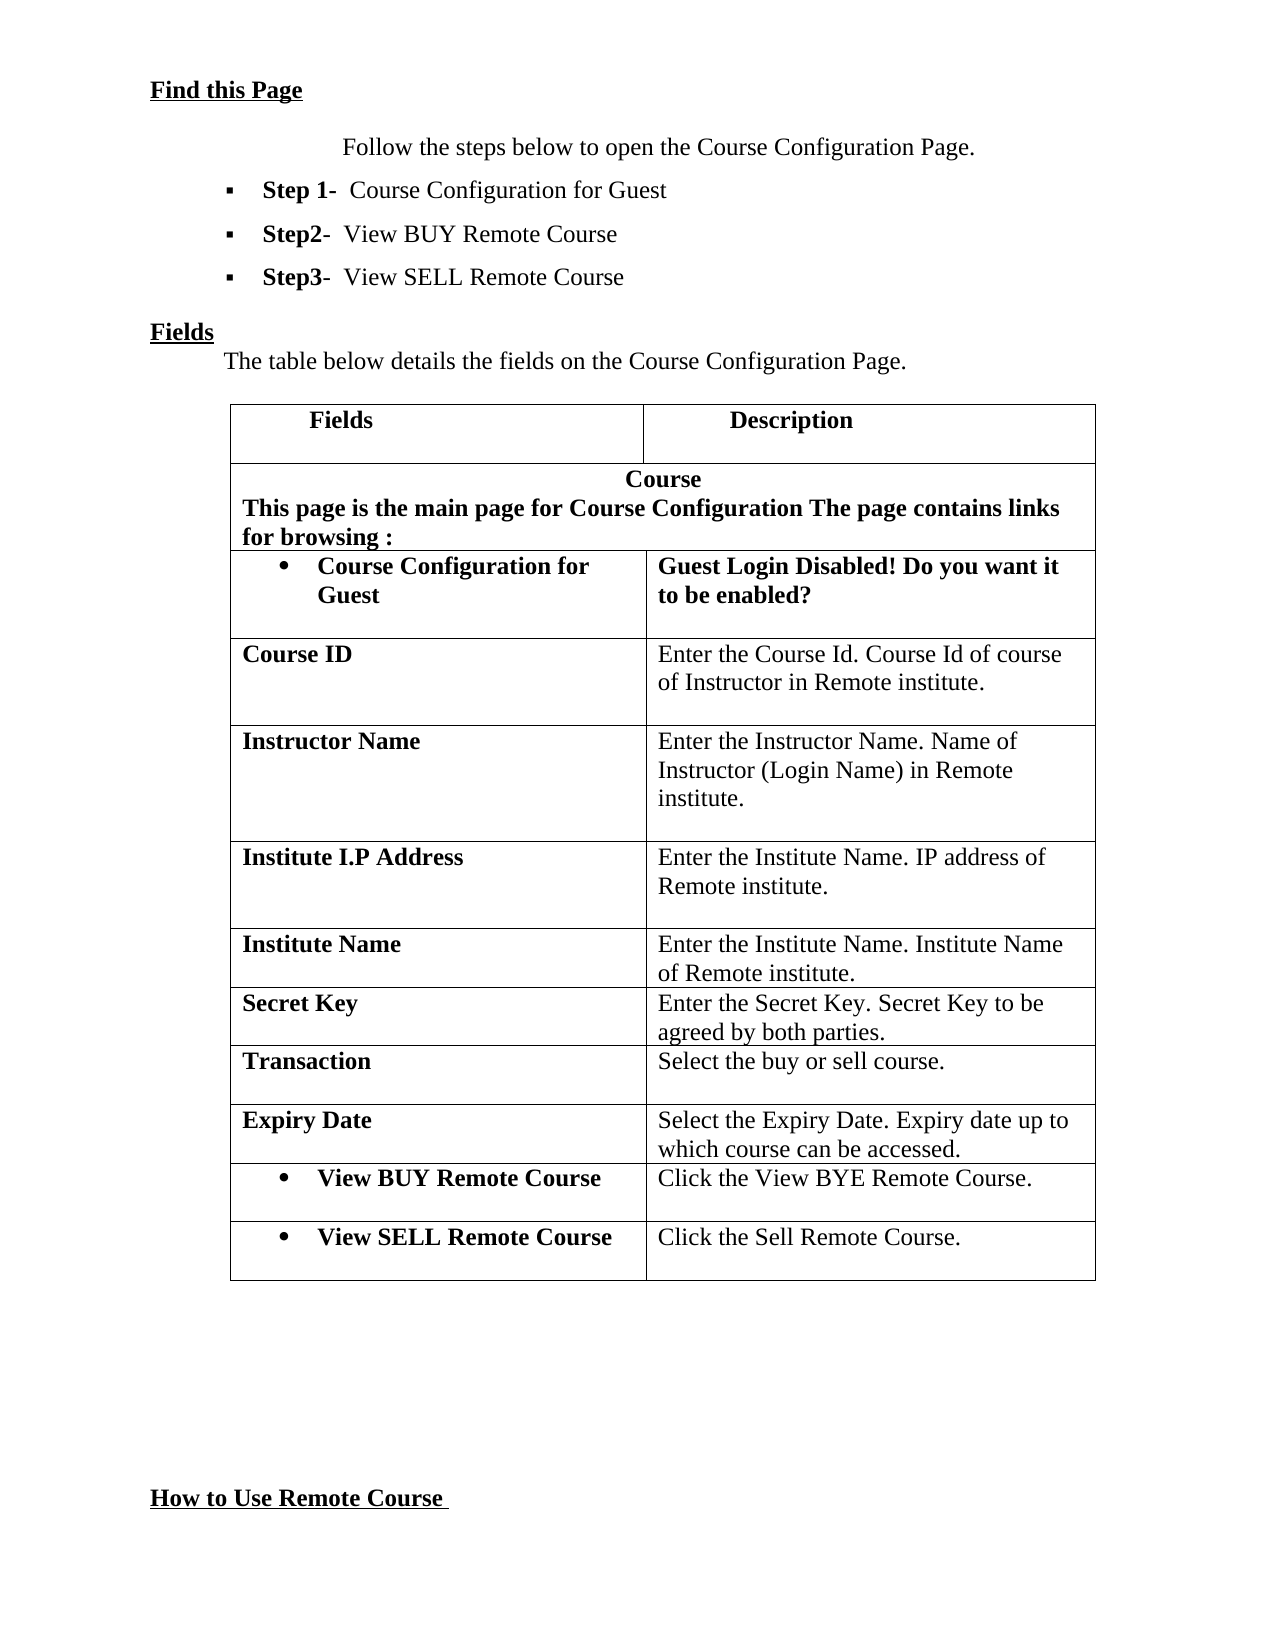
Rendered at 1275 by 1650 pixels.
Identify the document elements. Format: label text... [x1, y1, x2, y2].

table_cell Click the View BYE Remote Course. [647, 1164, 1095, 1221]
table_cell Enter the Instructor Name. Name of Instructor (Login Name) in Remote institute. [647, 726, 1095, 841]
table_cell Institute Name [231, 929, 646, 987]
table_cell Course Configuration for Guest [231, 551, 646, 638]
list Step 1- Course Configuration for Guest [225, 176, 1125, 204]
table_cell Enter the Institute Name. Institute Name of Remote institute. [647, 929, 1095, 987]
text How to Use Remote Course [150, 1483, 1125, 1512]
table_cell Secret Key [231, 988, 646, 1045]
table_header Description [644, 405, 1095, 463]
table_cell Enter the Course Id. Course Id of course of Instructor in Remote institute. [647, 639, 1095, 725]
table_cell View SELL Remote Course [231, 1222, 646, 1279]
list Step3- View SELL Remote Course [225, 262, 1125, 291]
table_cell Transaction [231, 1046, 646, 1104]
table_cell Course ID [231, 639, 646, 725]
table_header Fields [231, 405, 643, 463]
table_cell Institute I.P Address [231, 842, 646, 928]
text Follow the steps below to open the Course Configuration Page. [179, 132, 1125, 161]
table_cell Click the Sell Remote Course. [647, 1222, 1095, 1279]
text Fields [150, 317, 1125, 346]
table_cell Course This page is the main page for Course Configuration The page contains links for browsing : [231, 464, 1095, 550]
table_cell Enter the Secret Key. Secret Key to be agreed by both parties. [647, 988, 1095, 1045]
table_cell Guest Login Disabled! Do you want it to be enabled? [647, 551, 1095, 638]
table_cell Select the buy or sell course. [647, 1046, 1095, 1104]
table_cell Expiry Date [231, 1105, 646, 1162]
table_cell Instructor Name [231, 726, 646, 841]
table_cell Enter the Institute Name. IP address of Remote institute. [647, 842, 1095, 928]
table_cell Select the Expiry Date. Expiry date up to which course can be accessed. [647, 1105, 1095, 1162]
table_cell View BUY Remote Course [231, 1164, 646, 1221]
text Find this Page [150, 75, 1125, 104]
text The table below details the fields on the Course Configuration Page. [179, 346, 1125, 375]
list Step2- View BUY Remote Course [225, 219, 1125, 247]
